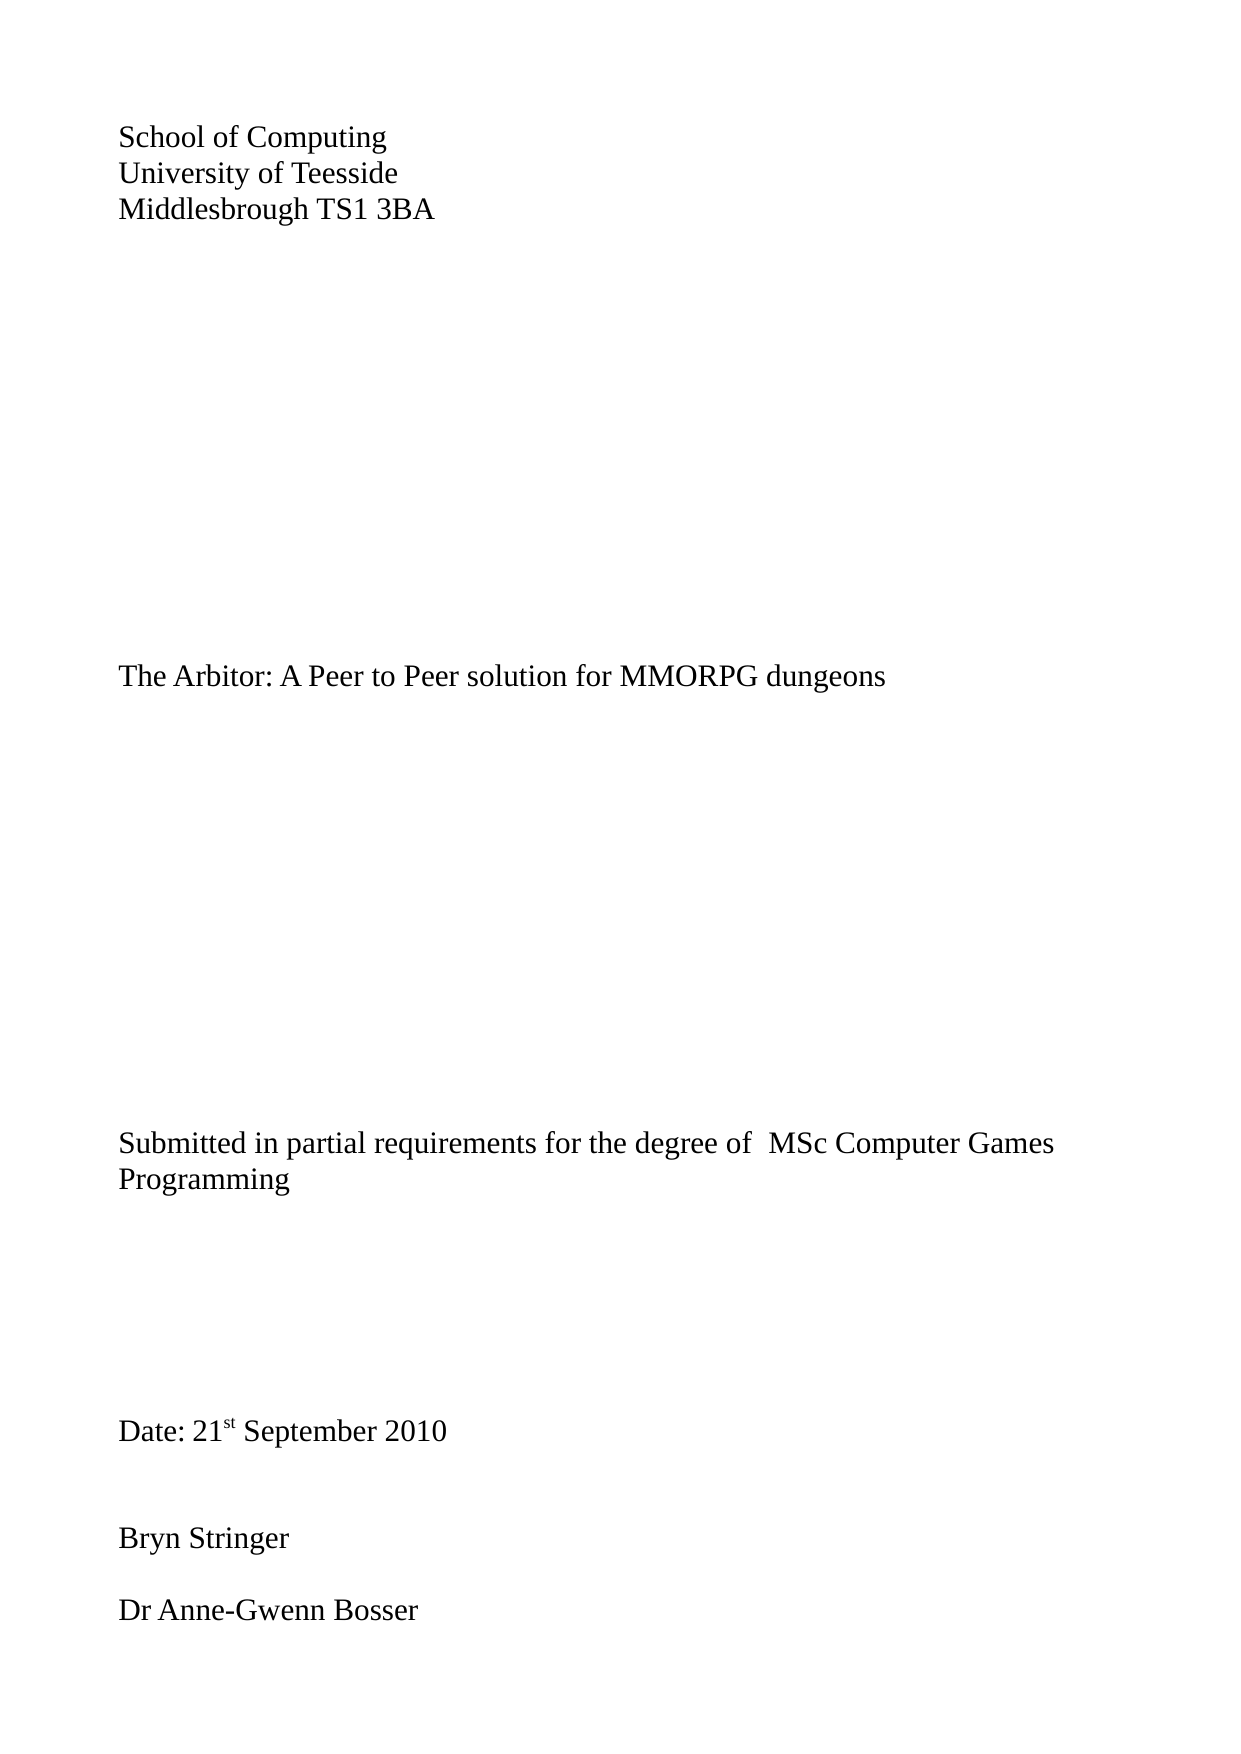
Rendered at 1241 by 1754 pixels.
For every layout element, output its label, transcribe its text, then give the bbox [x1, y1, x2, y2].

text Date: 21st September 2010 [118, 1412, 1122, 1448]
text Dr Anne-Gwenn Bosser [118, 1592, 1122, 1627]
text Middlesbrough TS1 3BA [118, 190, 1122, 226]
text University of Teesside [118, 154, 1122, 190]
text School of Computing [118, 118, 1122, 154]
text Submitted in partial requirements for the degree of MSc Computer Games Programming [118, 1124, 1122, 1196]
text Bryn Stringer [118, 1520, 1122, 1556]
text The Arbitor: A Peer to Peer solution for MMORPG dungeons [118, 657, 1122, 693]
